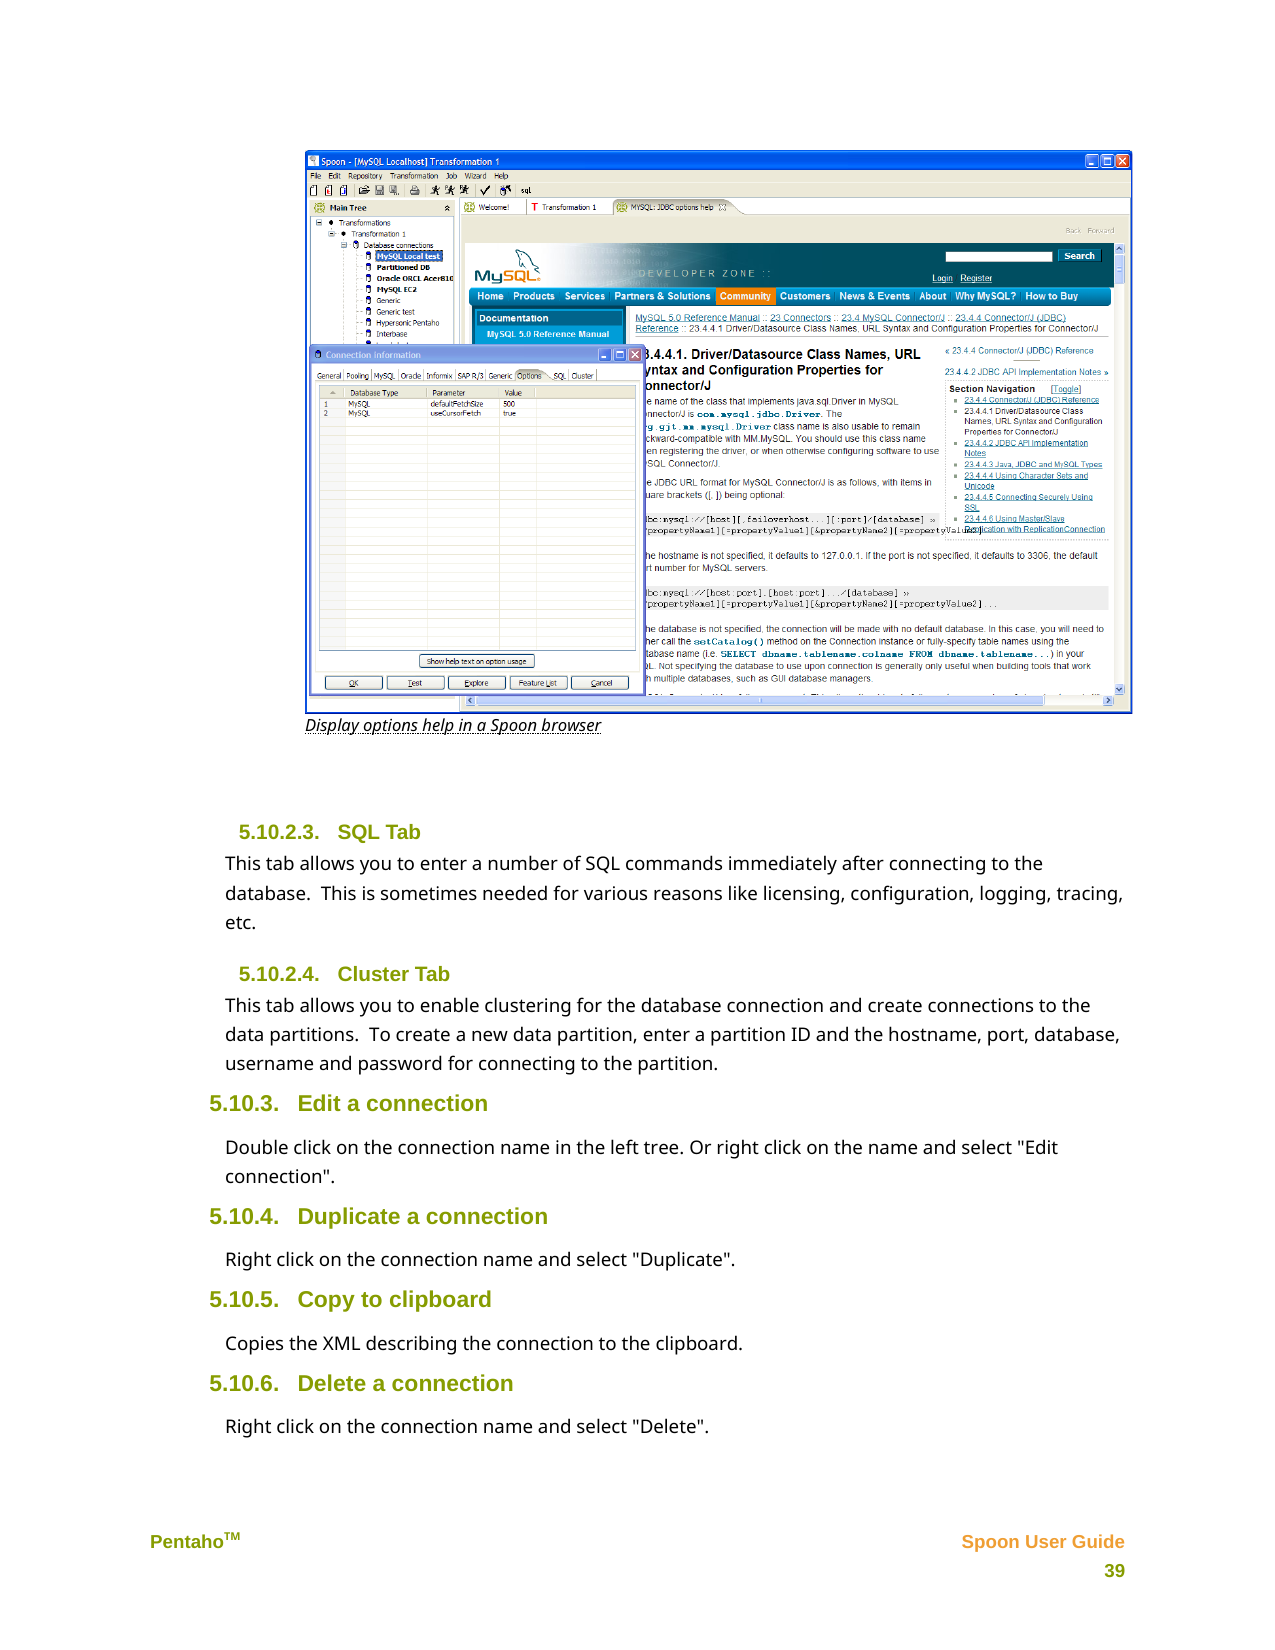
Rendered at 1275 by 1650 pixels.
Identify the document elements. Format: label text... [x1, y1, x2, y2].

text Display options help in a Spoon browser [305, 714, 1051, 736]
text Right click on the connection name and select "Delete". [225, 1410, 1125, 1439]
text Copies the XML describing the connection to the clipboard. [225, 1327, 1125, 1356]
subtitle Duplicate a connection [209, 1196, 1125, 1231]
text Right click on the connection name and select "Duplicate". [225, 1243, 1125, 1273]
subtitle Edit a connection [209, 1084, 1125, 1118]
text This tab allows you to enable clustering for the database connection and create connections to the data partitions. To create a new data partition, enter a partition ID and the hostname, port, database, username and password for connecting to the partition. [225, 989, 1125, 1077]
subtitle Copy to clipboard [209, 1280, 1125, 1314]
subtitle Cluster Tab [239, 954, 1125, 988]
picture [305, 150, 1133, 714]
text This tab allows you to enter a number of SQL commands immediately after connecting to the database. This is sometimes needed for various reasons like licensing, configuration, logging, tracing, etc. [225, 847, 1125, 935]
subtitle SQL Tab [239, 812, 1125, 847]
subtitle Delete a connection [209, 1363, 1125, 1398]
text Double click on the connection name in the left tree. Or right click on the name and select "Edit connection". [225, 1131, 1125, 1189]
